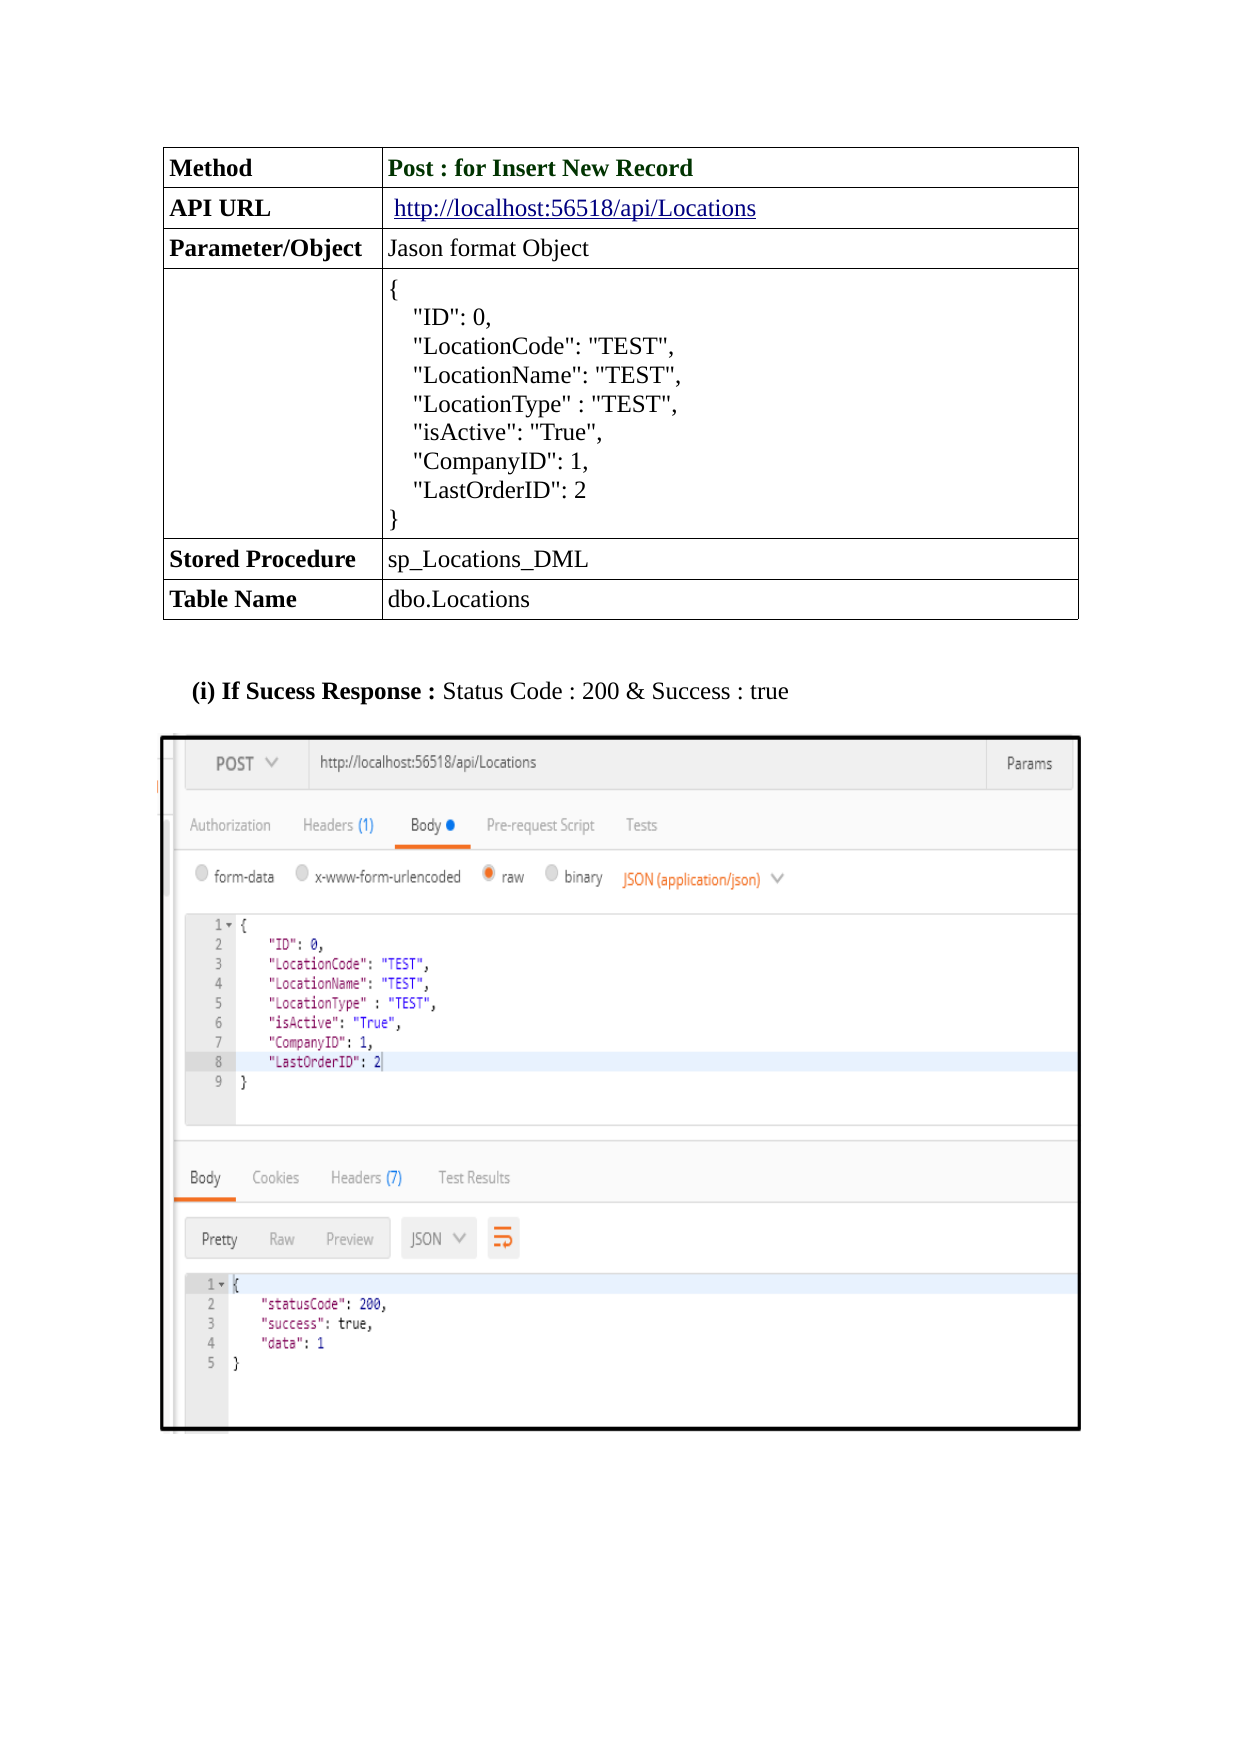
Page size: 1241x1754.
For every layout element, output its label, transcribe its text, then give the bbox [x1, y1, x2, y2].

table_cell [164, 269, 382, 538]
table_header Post : for Insert New Record [383, 148, 1078, 187]
table_cell Stored Procedure [164, 539, 382, 578]
table_cell API URL [164, 188, 382, 227]
picture [157, 733, 1082, 1434]
table_header Method [164, 148, 382, 187]
text (i) If Sucess Response : Status Code : 200 & Success : true [118, 676, 1122, 705]
table_cell dbo.Locations [383, 580, 1078, 619]
table_cell Table Name [164, 580, 382, 619]
table_cell http://localhost:56518/api/Locations [383, 188, 1078, 227]
table_cell Jason format Object [383, 229, 1078, 268]
table_cell sp_Locations_DML [383, 539, 1078, 578]
table_cell Parameter/Object [164, 229, 382, 268]
table_cell { "ID": 0, "LocationCode": "TEST", "LocationName": "TEST", "LocationType" : "TEST", "isActive": "True", "CompanyID": 1, "LastOrderID": 2 } [383, 269, 1078, 538]
